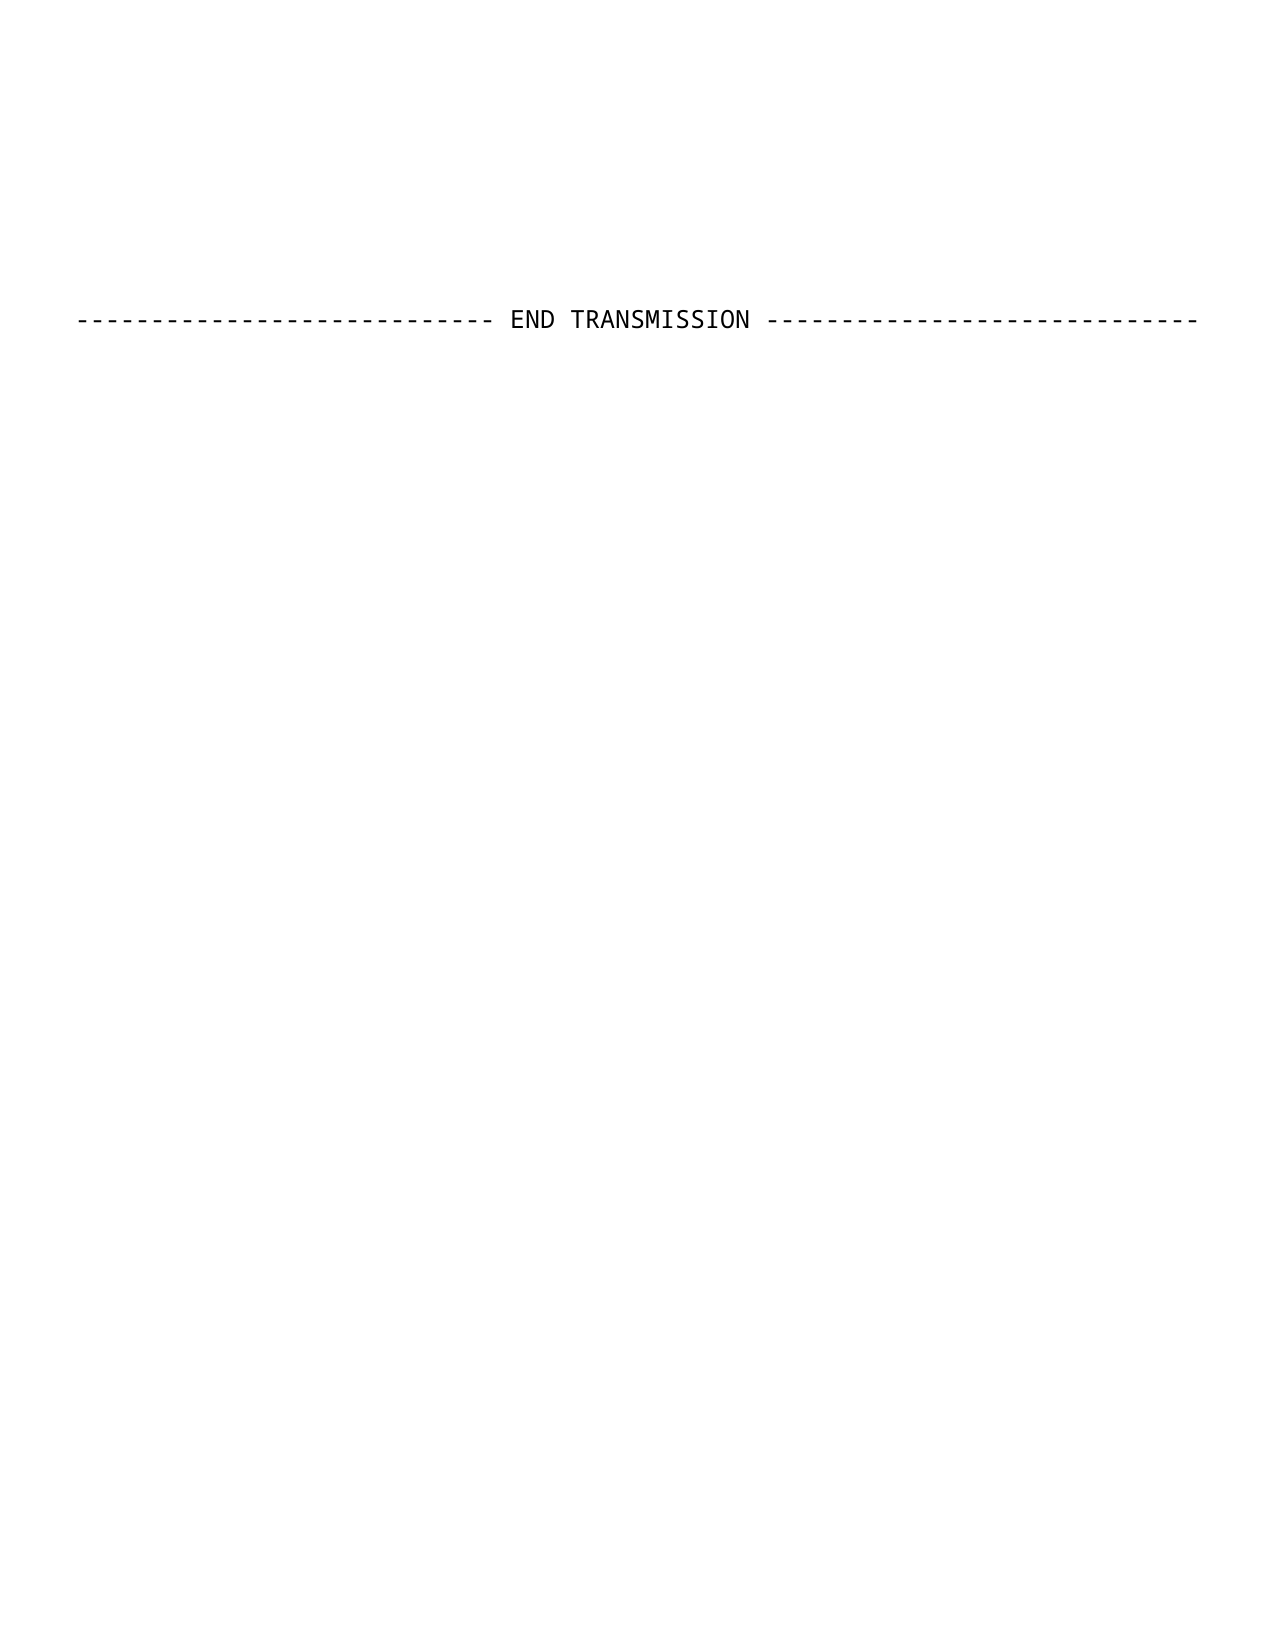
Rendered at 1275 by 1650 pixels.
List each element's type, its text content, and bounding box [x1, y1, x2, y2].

text ---------------------------- END TRANSMISSION ----------------------------- [75, 302, 1200, 336]
